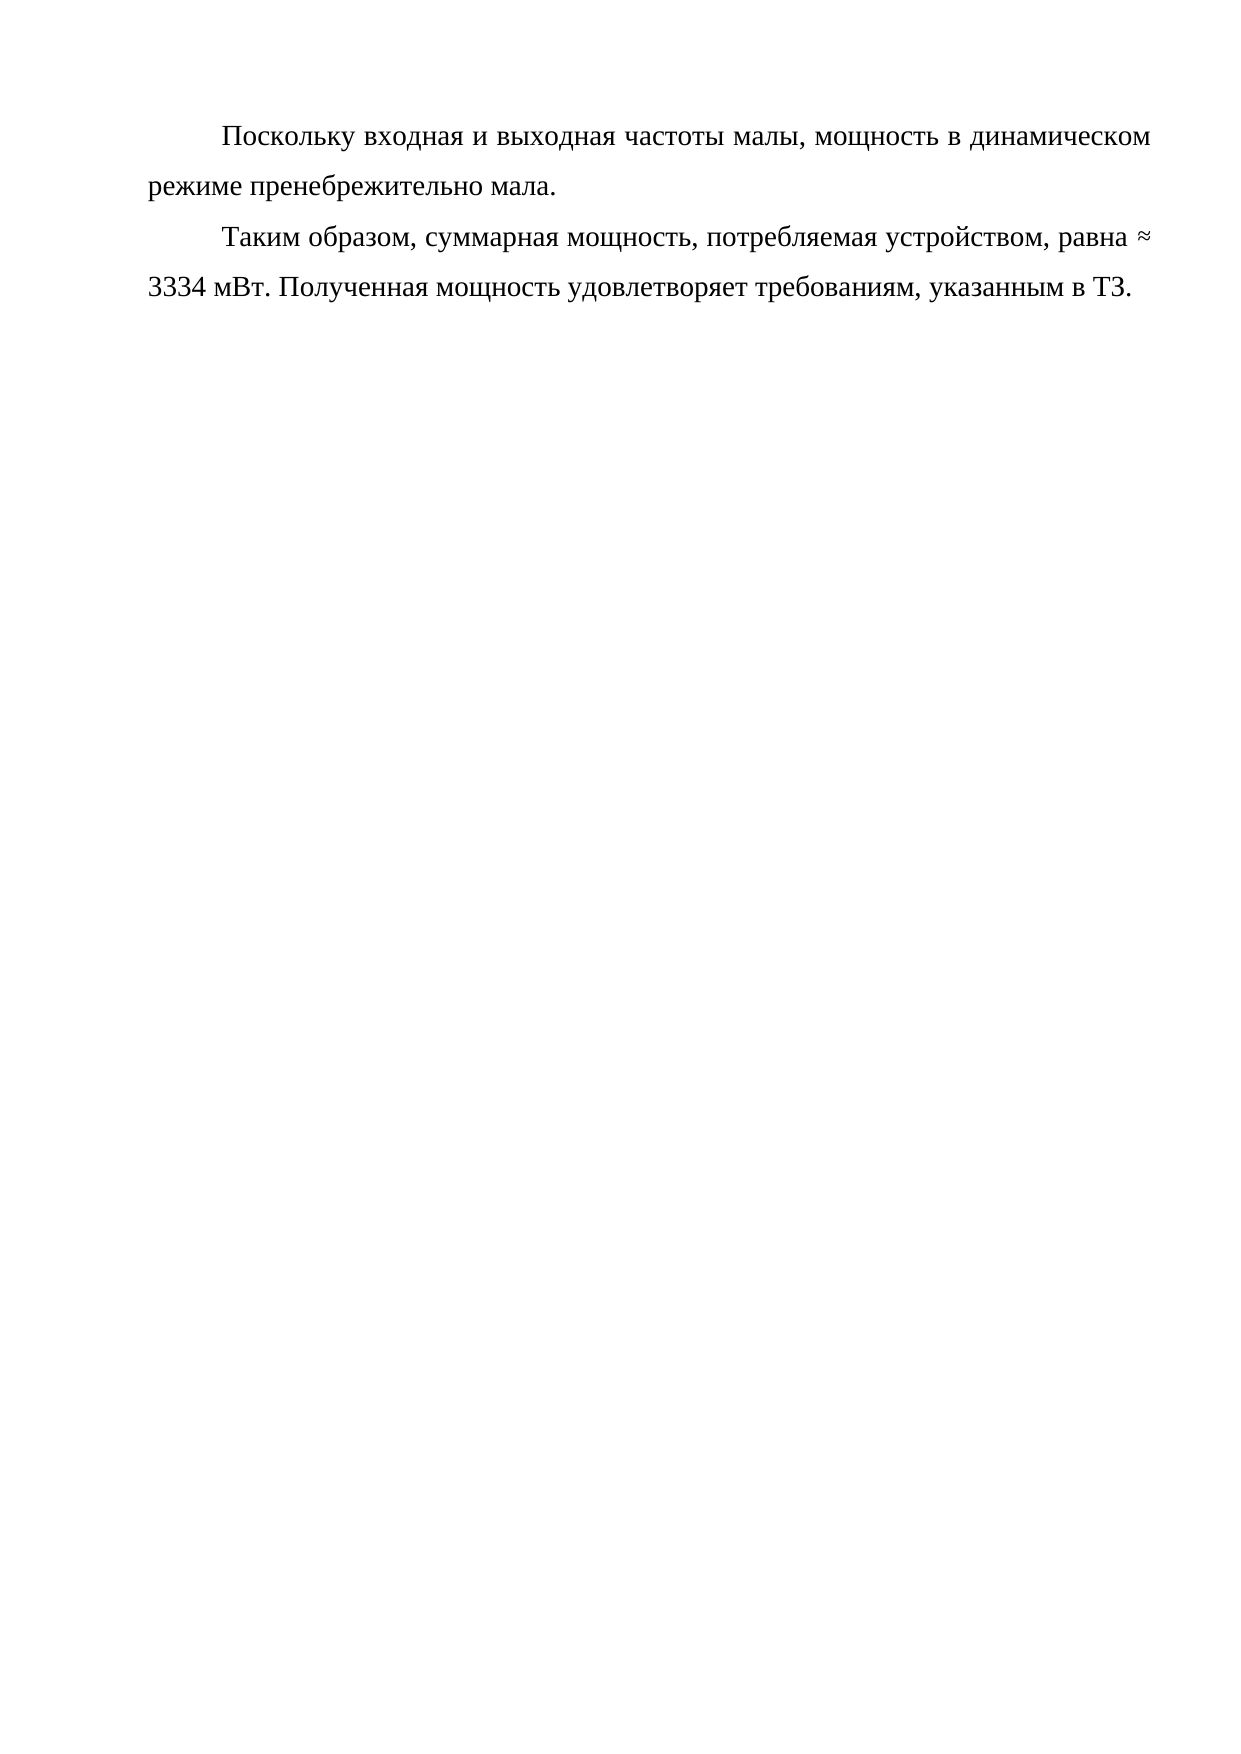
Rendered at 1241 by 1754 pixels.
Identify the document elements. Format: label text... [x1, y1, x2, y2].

text Поскольку входная и выходная частоты малы, мощность в динамическом режиме пренебрежительно мала. [148, 118, 1152, 202]
text Таким образом, суммарная мощность, потребляемая устройством, равна 3334 мВт. Полученная мощность удовлетворяет требованиям, указанным в ТЗ. [148, 219, 1152, 303]
